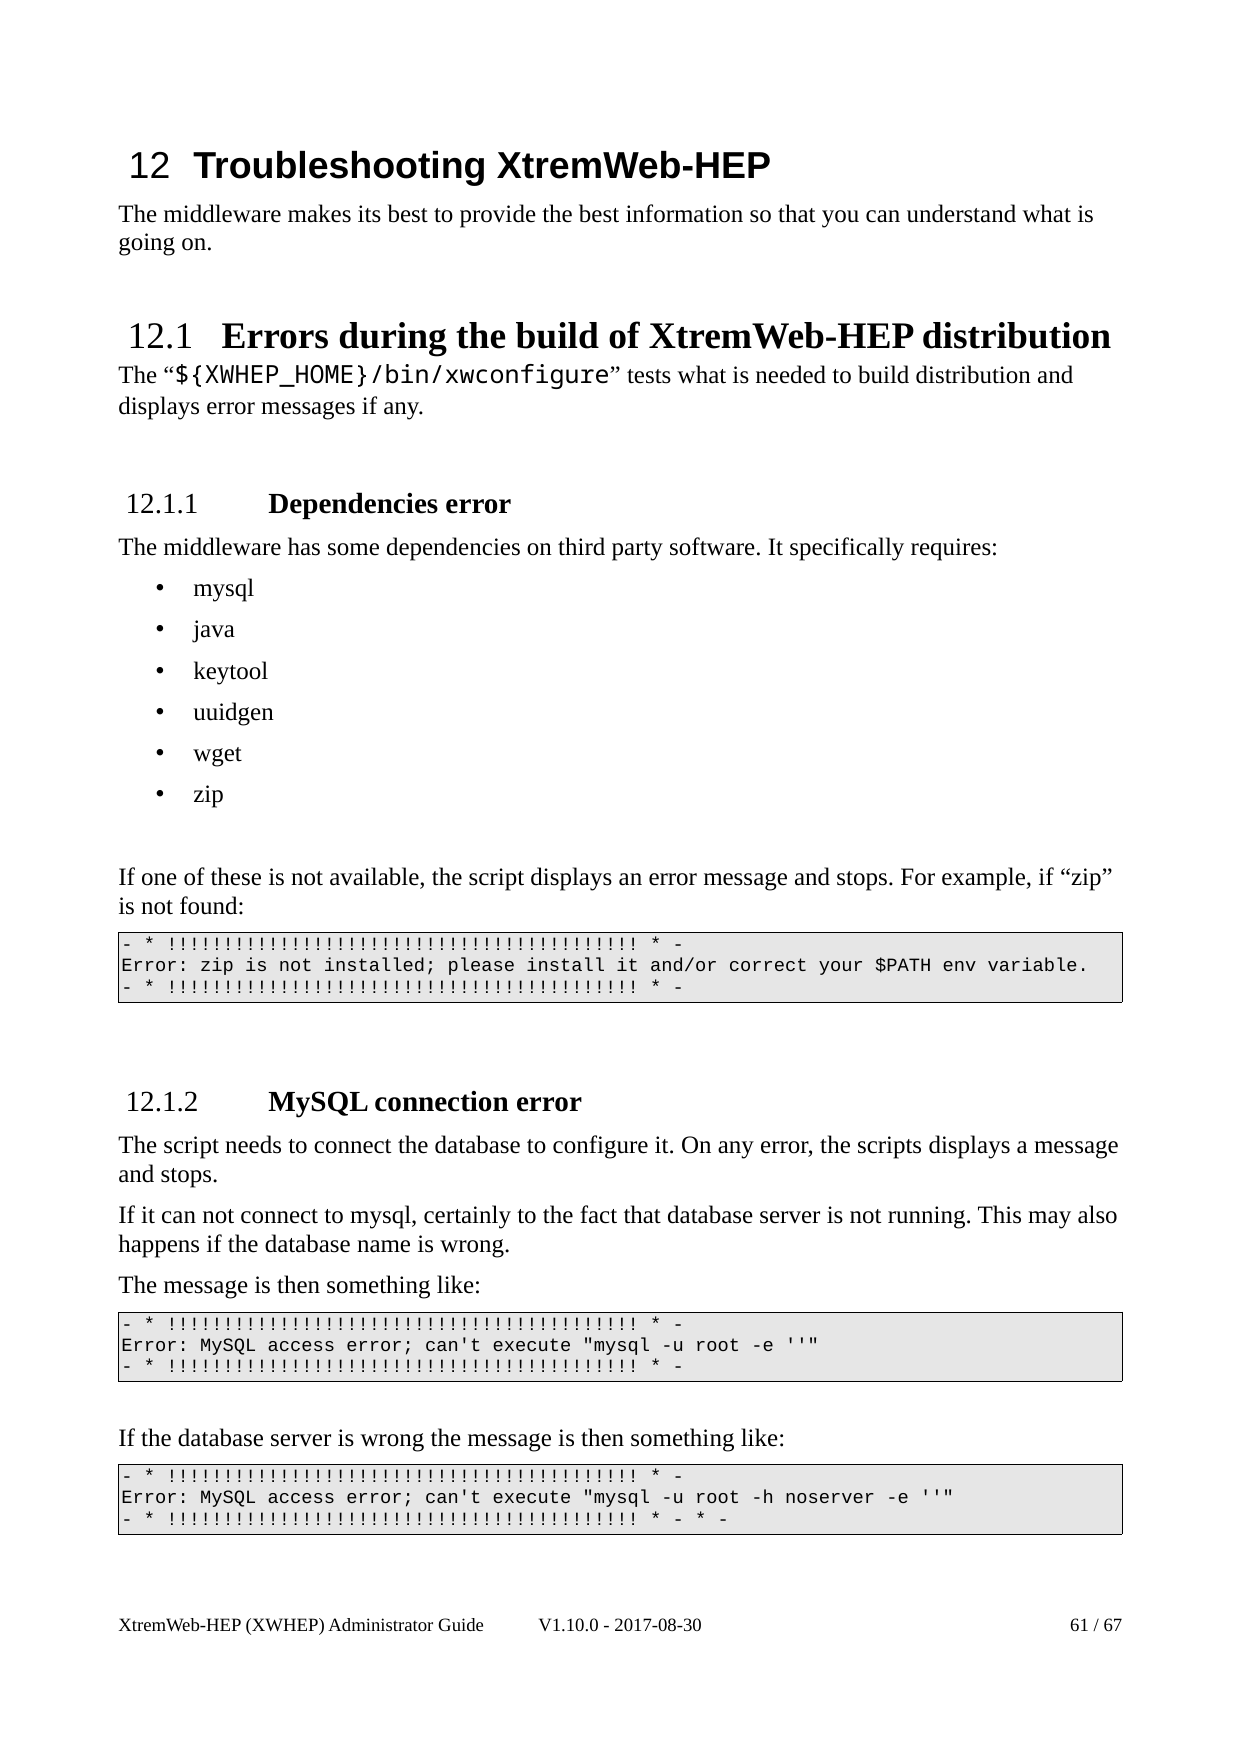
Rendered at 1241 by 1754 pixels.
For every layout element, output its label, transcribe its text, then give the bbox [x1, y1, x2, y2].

list wget [156, 738, 1122, 767]
text - * !!!!!!!!!!!!!!!!!!!!!!!!!!!!!!!!!!!!!!!!!! * - [119, 974, 1122, 1002]
text If it can not connect to mysql, certainly to the fact that database server is not running. This may also happens if the database name is wrong. [118, 1200, 1122, 1258]
text The middleware makes its best to provide the best information so that you can understand what is going on. [118, 199, 1122, 256]
text The “${XWHEP_HOME}/bin/xwconfigure” tests what is needed to build distribution and displays error messages if any. [118, 357, 1122, 420]
text - * !!!!!!!!!!!!!!!!!!!!!!!!!!!!!!!!!!!!!!!!!! * - * - [119, 1506, 1122, 1534]
text The message is then something like: [118, 1270, 1122, 1299]
text If one of these is not available, the script displays an error message and stops. For example, if “zip” is not found: [118, 862, 1122, 919]
subtitle Dependencies error [118, 486, 1122, 519]
text Error: MySQL access error; can't execute "mysql -u root -h noserver -e ''" [119, 1485, 1122, 1506]
text The script needs to connect the database to configure it. On any error, the scripts displays a message and stops. [118, 1130, 1122, 1188]
subtitle Troubleshooting XtremWeb-HEP [118, 143, 1122, 186]
list zip [156, 779, 1122, 808]
text Error: MySQL access error; can't execute "mysql -u root -e ''" [119, 1333, 1122, 1354]
list uuidgen [156, 697, 1122, 726]
subtitle MySQL connection error [118, 1084, 1122, 1118]
list mysql [156, 573, 1122, 602]
text Error: zip is not installed; please install it and/or correct your $PATH env variable. [119, 953, 1122, 974]
text If the database server is wrong the message is then something like: [118, 1423, 1122, 1451]
text The middleware has some dependencies on third party software. It specifically requires: [118, 532, 1122, 561]
text - * !!!!!!!!!!!!!!!!!!!!!!!!!!!!!!!!!!!!!!!!!! * - [119, 1313, 1122, 1333]
subtitle Errors during the build of XtremWeb-HEP distribution [118, 314, 1122, 357]
list keytool [156, 656, 1122, 684]
list java [156, 614, 1122, 643]
text - * !!!!!!!!!!!!!!!!!!!!!!!!!!!!!!!!!!!!!!!!!! * - [119, 1354, 1122, 1381]
text - * !!!!!!!!!!!!!!!!!!!!!!!!!!!!!!!!!!!!!!!!!! * - [119, 1465, 1122, 1485]
text - * !!!!!!!!!!!!!!!!!!!!!!!!!!!!!!!!!!!!!!!!!! * - [119, 933, 1122, 953]
